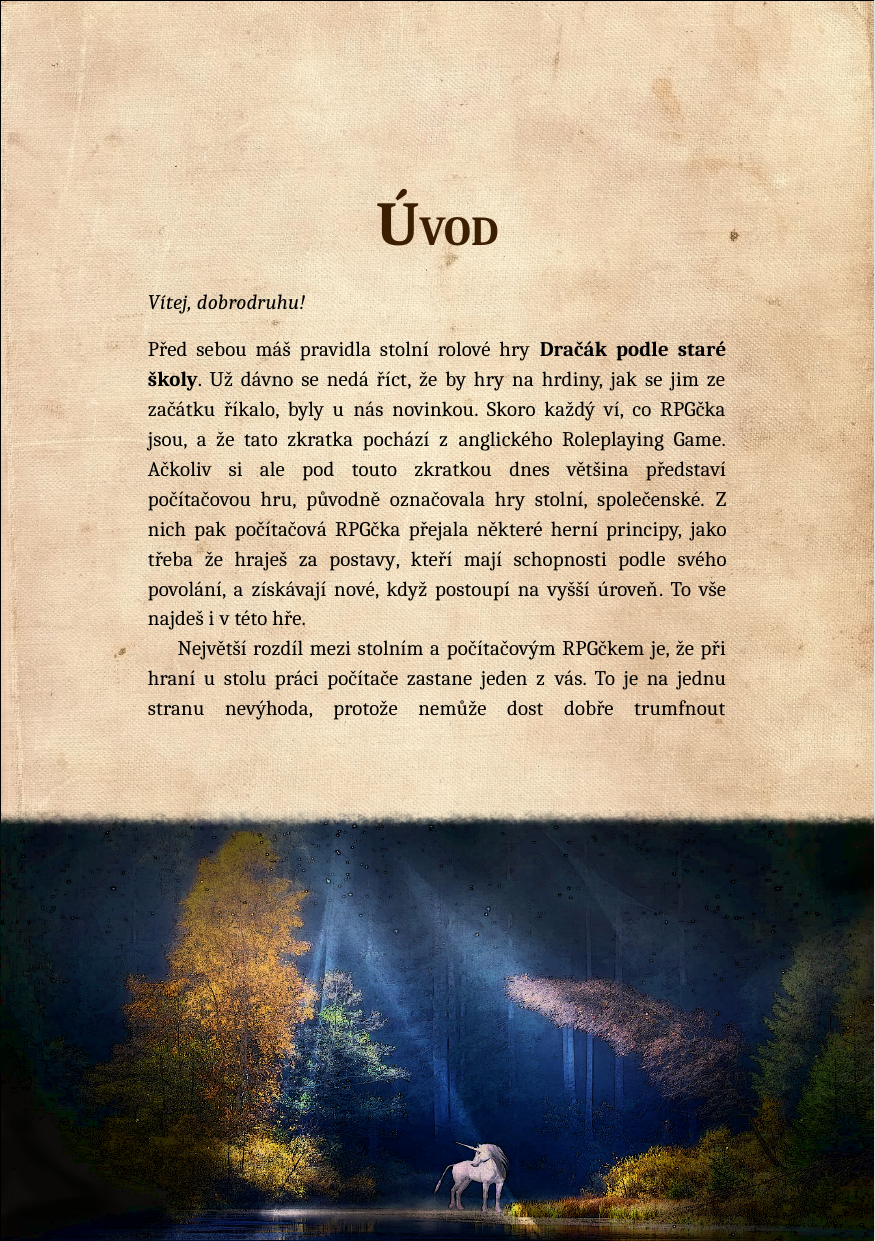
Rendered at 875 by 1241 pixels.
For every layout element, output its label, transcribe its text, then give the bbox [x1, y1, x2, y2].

picture [0, 1, 874, 1241]
text Před sebou máš pravidla stolní rolové hry Dračák podle staré školy. Už dávno se nedá říct, že by hry na hrdiny, jak se jim ze začátku říkalo, byly u⁠ nás novinkou. Skoro každý ví, co RPGčka jsou, a⁠ že tato zkratka pochází z⁠ anglického Roleplaying Game. Ačkoliv si ale pod touto zkratkou dnes většina představí počítačovou hru, původně označovala hry stolní, společenské. Z⁠ nich pak počítačová RPGčka přejala některé herní principy, jako třeba že hraješ za postavy, kteří mají schopnosti podle svého povolání, a⁠ získávají nové, když postoupí na vyšší úroveň. To vše najdeš i⁠ v⁠ této hře. Největší rozdíl mezi stolním a⁠ počítačovým RPGčkem je, že při hraní u⁠ stolu práci počítače zastane jeden z⁠ vás. To je na jednu stranu nevýhoda, protože nemůže dost dobře trumfnout [148, 338, 726, 721]
subtitle Úvod [148, 189, 726, 261]
text Vítej, dobrodruhu! [148, 290, 726, 314]
